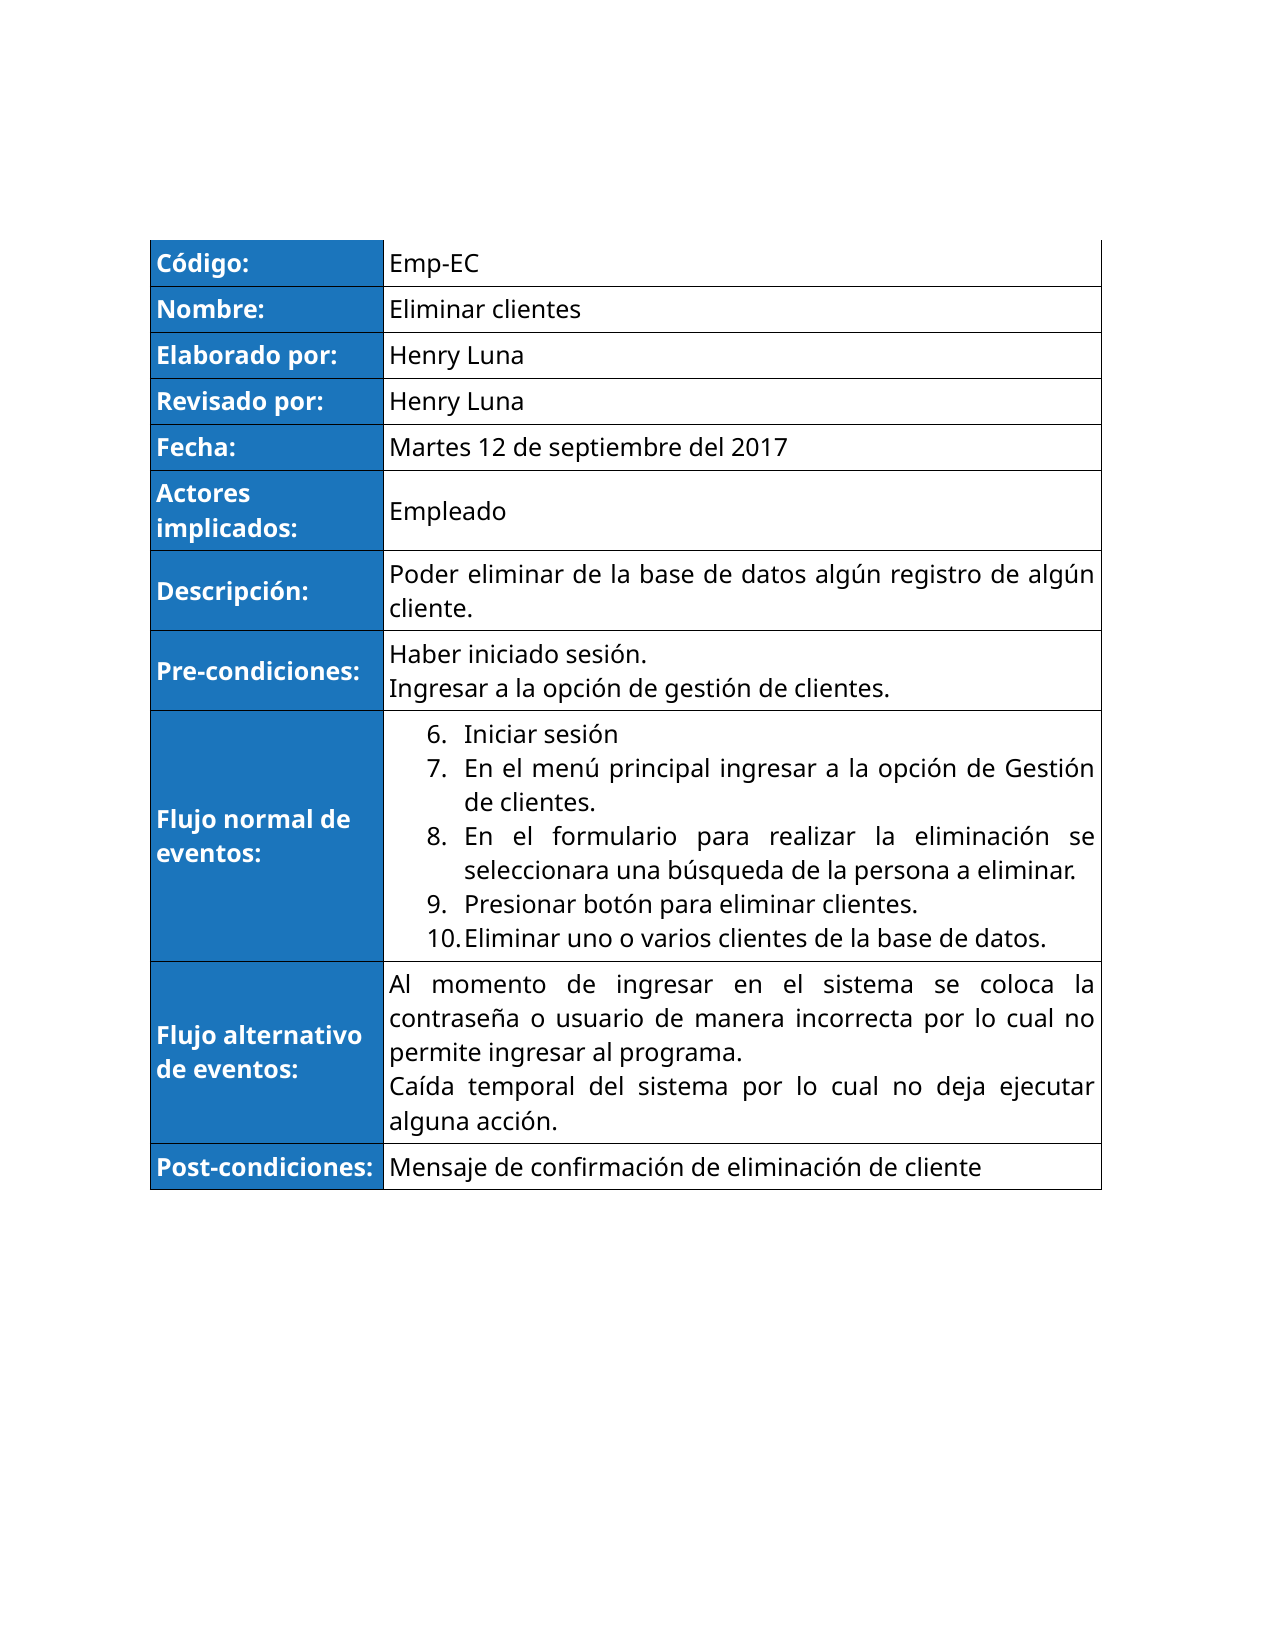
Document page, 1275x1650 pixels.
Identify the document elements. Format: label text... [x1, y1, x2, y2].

table_cell Eliminar clientes [384, 287, 1101, 332]
table_cell Flujo normal de eventos: [151, 711, 383, 961]
table_cell Al momento de ingresar en el sistema se coloca la contraseña o usuario de manera incorrecta por lo cual no permite ingresar al programa. Caída temporal del sistema por lo cual no deja ejecutar alguna acción. [384, 962, 1101, 1143]
table_cell Nombre: [151, 287, 383, 332]
table_cell Revisado por: [151, 379, 383, 424]
table_cell Post-condiciones: [151, 1144, 383, 1189]
table_header Código: [151, 240, 383, 286]
table_header Emp-EC [384, 240, 1101, 286]
table_cell Elaborado por: [151, 333, 383, 378]
table_cell Pre-condiciones: [151, 631, 383, 710]
table_cell Iniciar sesión En el menú principal ingresar a la opción de Gestión de clientes. En el formulario para realizar la eliminación se seleccionara una búsqueda de la persona a eliminar. Presionar botón para eliminar clientes. Eliminar uno o varios clientes de la base de datos. [384, 711, 1101, 961]
table_cell Henry Luna [384, 379, 1101, 424]
table_cell Flujo alternativo de eventos: [151, 962, 383, 1143]
table_cell Henry Luna [384, 333, 1101, 378]
table_cell Fecha: [151, 425, 383, 470]
table_cell Mensaje de confirmación de eliminación de cliente [384, 1144, 1101, 1189]
table_cell Haber iniciado sesión. Ingresar a la opción de gestión de clientes. [384, 631, 1101, 710]
table_cell Poder eliminar de la base de datos algún registro de algún cliente. [384, 551, 1101, 630]
table_cell Martes 12 de septiembre del 2017 [384, 425, 1101, 470]
table_cell Empleado [384, 471, 1101, 550]
table_cell Actores implicados: [151, 471, 383, 550]
table_cell Descripción: [151, 551, 383, 630]
